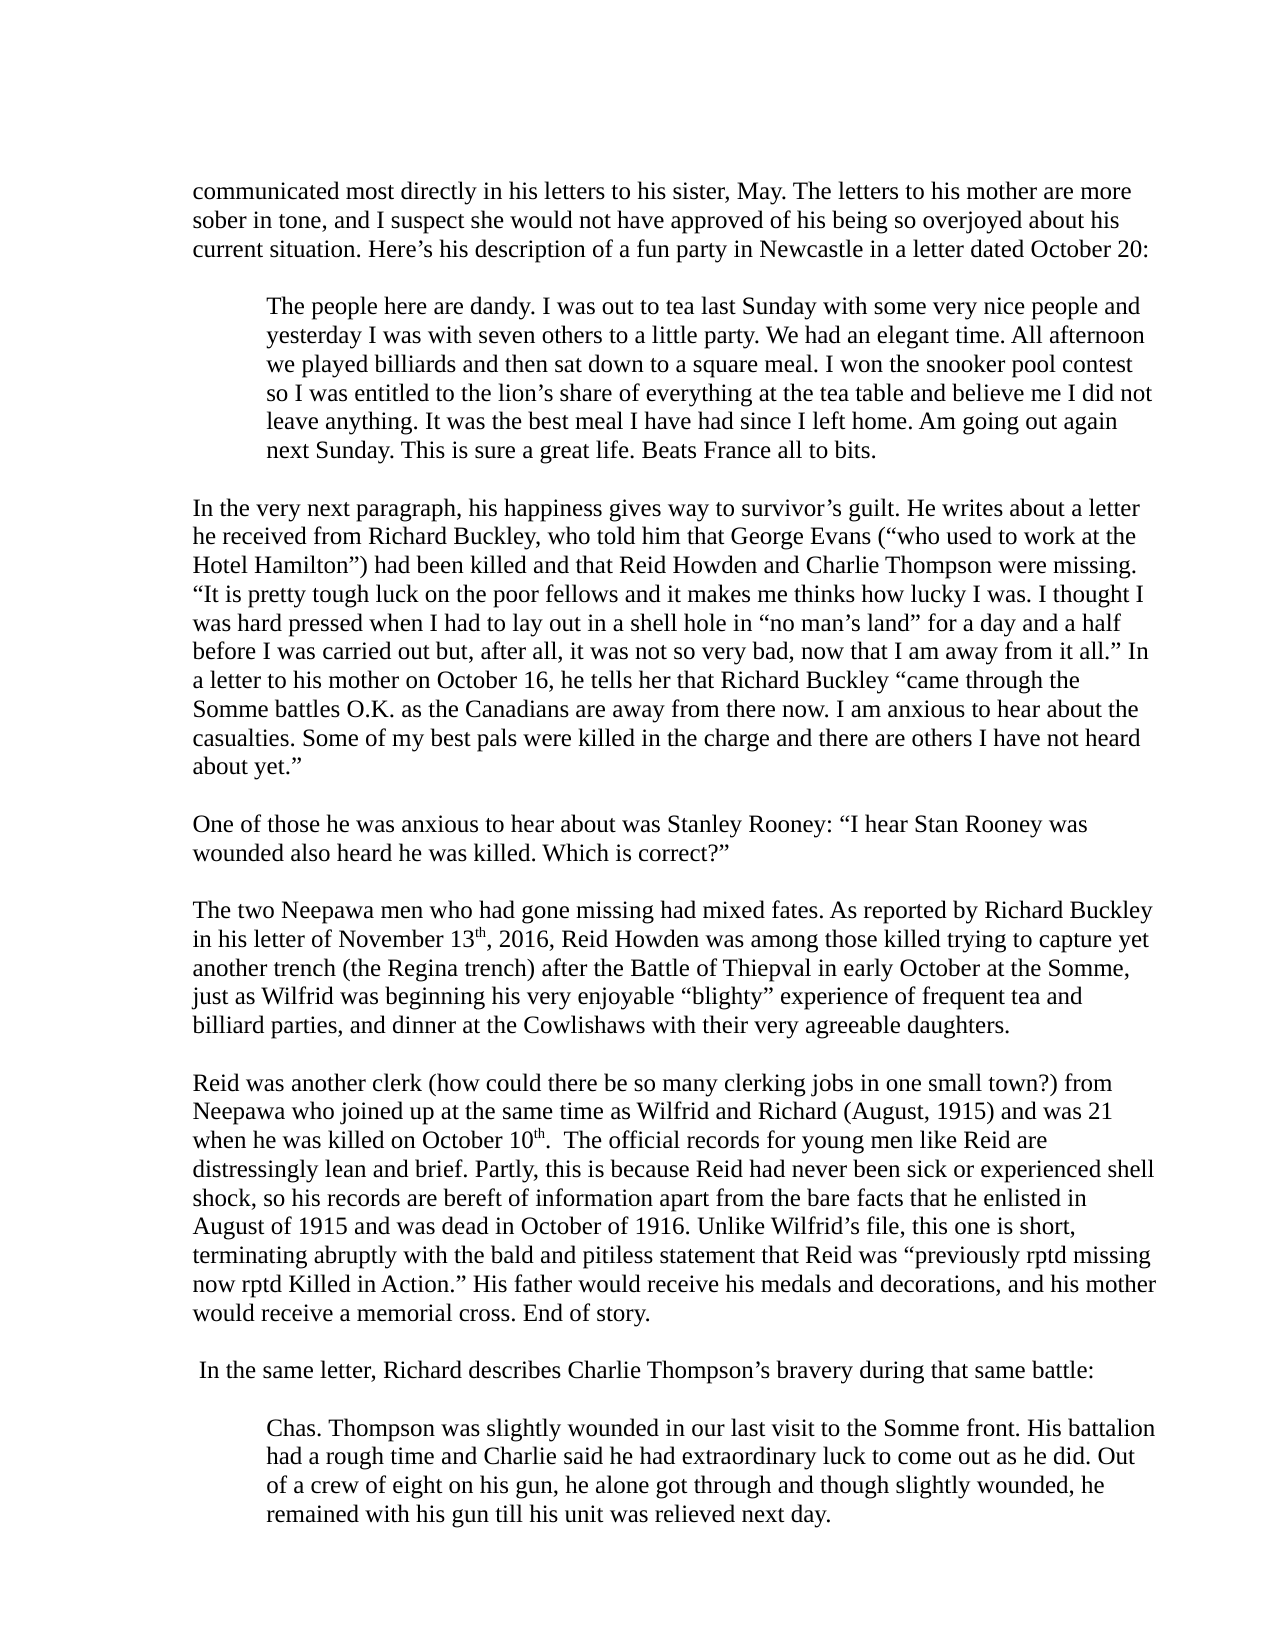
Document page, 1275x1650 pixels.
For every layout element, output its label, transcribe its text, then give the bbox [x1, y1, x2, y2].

text In the same letter, Richard describes Charlie Thompson’s bravery during that same battle: [192, 1355, 1158, 1384]
text Reid was another clerk (how could there be so many clerking jobs in one small town?) from Neepawa who joined up at the same time as Wilfrid and Richard (August, 1915) and was 21 when he was killed on October 10th. The official records for young men like Reid are distressingly lean and brief. Partly, this is because Reid had never been sick or experienced shell shock, so his records are bereft of information apart from the bare facts that he enlisted in August of 1915 and was dead in October of 1916. Unlike Wilfrid’s file, this one is short, terminating abruptly with the bald and pitiless statement that Reid was “previously rptd missing now rptd Killed in Action.” His father would receive his medals and decorations, and his mother would receive a memorial cross. End of story. [192, 1068, 1158, 1326]
text Chas. Thompson was slightly wounded in our last visit to the Somme front. His battalion had a rough time and Charlie said he had extraordinary luck to come out as he did. Out of a crew of eight on his gun, he alone got through and though slightly wounded, he remained with his gun till his unit was relieved next day. [266, 1413, 1158, 1528]
text One of those he was anxious to hear about was Stanley Rooney: “I hear Stan Rooney was wounded also heard he was killed. Which is correct?” [192, 809, 1158, 866]
text In the very next paragraph, his happiness gives way to survivor’s guilt. He writes about a letter he received from Richard Buckley, who told him that George Evans (“who used to work at the Hotel Hamilton”) had been killed and that Reid Howden and Charlie Thompson were missing. “It is pretty tough luck on the poor fellows and it makes me thinks how lucky I was. I thought I was hard pressed when I had to lay out in a shell hole in “no man’s land” for a day and a half before I was carried out but, after all, it was not so very bad, now that I am away from it all.” In a letter to his mother on October 16, he tells her that Richard Buckley “came through the Somme battles O.K. as the Canadians are away from there now. I am anxious to hear about the casualties. Some of my best pals were killed in the charge and there are others I have not heard about yet.” [192, 493, 1158, 780]
text communicated most directly in his letters to his sister, May. The letters to his mother are more sober in tone, and I suspect she would not have approved of his being so overjoyed about his current situation. Here’s his description of a fun party in Newcastle in a letter dated October 20: [192, 176, 1158, 263]
text The people here are dandy. I was out to tea last Sunday with some very nice people and yesterday I was with seven others to a little party. We had an elegant time. All afternoon we played billiards and then sat down to a square meal. I won the snooker pool contest so I was entitled to the lion’s share of everything at the tea table and believe me I did not leave anything. It was the best meal I have had since I left home. Am going out again next Sunday. This is sure a great life. Beats France all to bits. [266, 291, 1158, 464]
text The two Neepawa men who had gone missing had mixed fates. As reported by Richard Buckley in his letter of November 13th, 2016, Reid Howden was among those killed trying to capture yet another trench (the Regina trench) after the Battle of Thiepval in early October at the Somme, just as Wilfrid was beginning his very enjoyable “blighty” experience of frequent tea and billiard parties, and dinner at the Cowlishaws with their very agreeable daughters. [192, 895, 1158, 1039]
